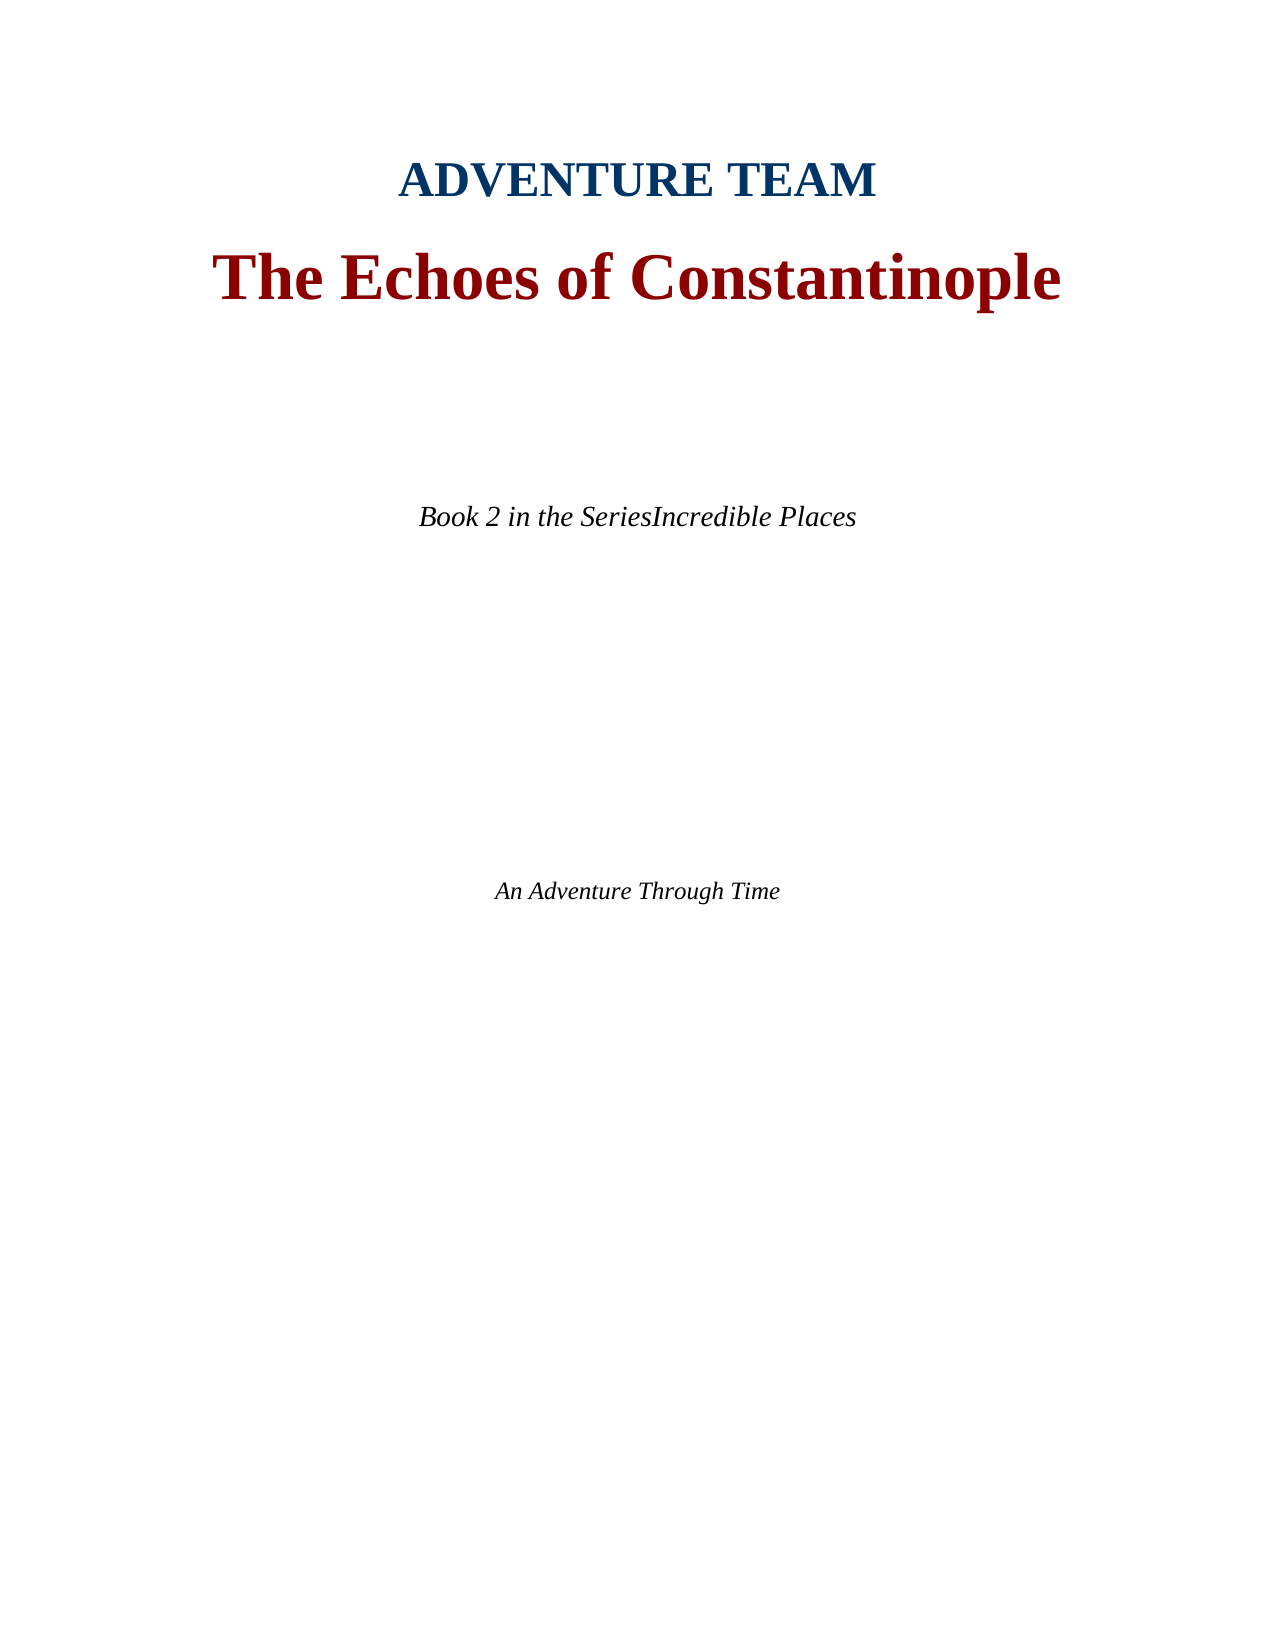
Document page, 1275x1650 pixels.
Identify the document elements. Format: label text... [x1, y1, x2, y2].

text An Adventure Through Time [150, 876, 1125, 905]
text Book 2 in the SeriesIncredible Places [150, 499, 1125, 532]
text The Echoes of Constantinople [150, 237, 1125, 313]
text ADVENTURE TEAM [150, 150, 1125, 207]
